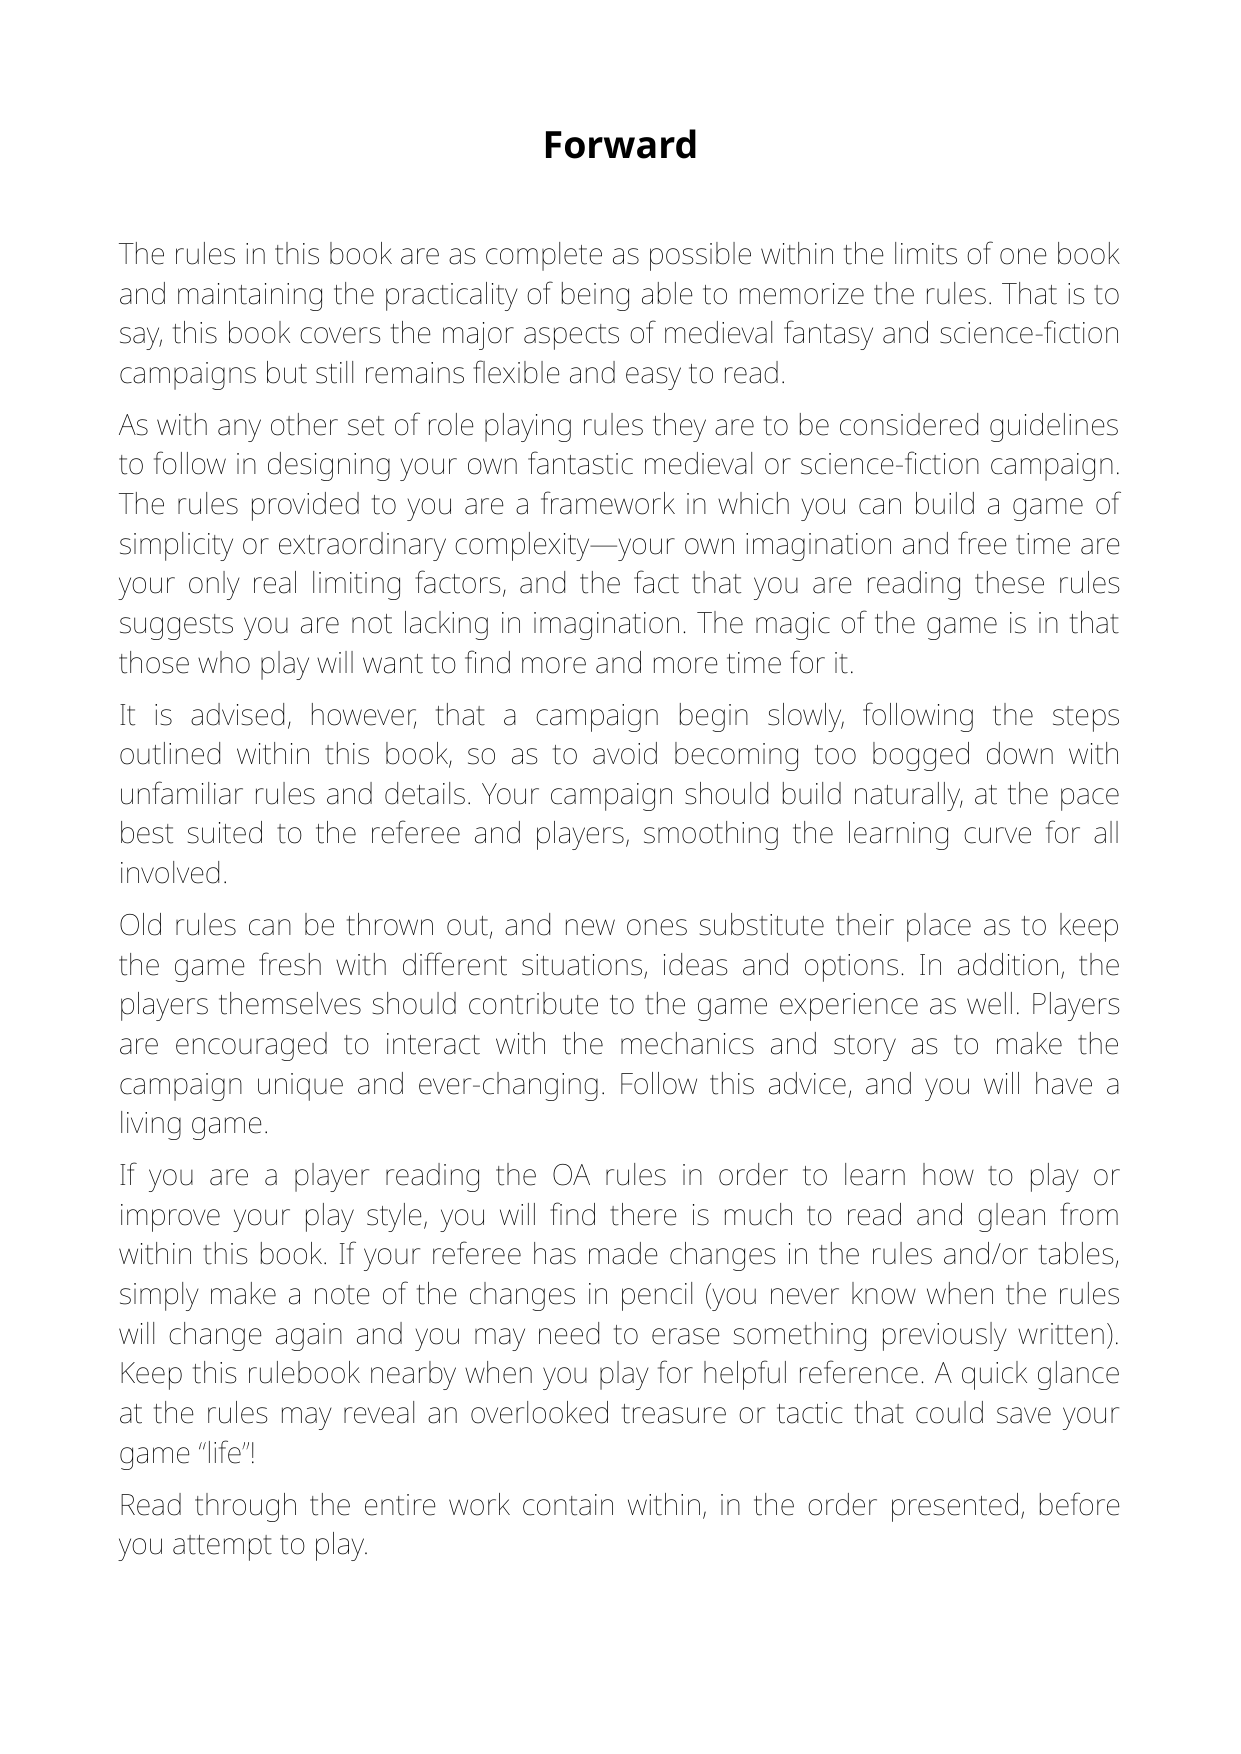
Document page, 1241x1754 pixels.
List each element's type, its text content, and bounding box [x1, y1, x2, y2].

text Old rules can be thrown out, and new ones substitute their place as to keep the game fresh with different situations, ideas and options. In addition, the players themselves should contribute to the game experience as well. Players are encouraged to interact with the mechanics and story as to make the campaign unique and ever-changing. Follow this advice, and you will have a living game. [118, 904, 1122, 1142]
text If you are a player reading the OA rules in order to learn how to play or improve your play style, you will find there is much to read and glean from within this book. If your referee has made changes in the rules and/or tables, simply make a note of the changes in pencil (you never know when the rules will change again and you may need to erase something previously written). Keep this rulebook nearby when you play for helpful reference. A quick glance at the rules may reveal an overlooked treasure or tactic that could save your game “life”! [118, 1154, 1122, 1472]
text The rules in this book are as complete as possible within the limits of one book and maintaining the practicality of being able to memorize the rules. That is to say, this book covers the major aspects of medieval fantasy and science-fiction campaigns but still remains flexible and easy to read. [118, 233, 1122, 392]
text It is advised, however, that a campaign begin slowly, following the steps outlined within this book, so as to avoid becoming too bogged down with unfamiliar rules and details. Your campaign should build naturally, at the pace best suited to the referee and players, smoothing the learning curve for all involved. [118, 694, 1122, 892]
text Read through the entire work contain within, in the order presented, before you attempt to play. [118, 1484, 1122, 1563]
text Forward [118, 118, 1122, 169]
text As with any other set of role playing rules they are to be considered guidelines to follow in designing your own fantastic medieval or science-fiction campaign. The rules provided to you are a framework in which you can build a game of simplicity or extraordinary complexity—your own imagination and free time are your only real limiting factors, and the fact that you are reading these rules suggests you are not lacking in imagination. The magic of the game is in that those who play will want to find more and more time for it. [118, 404, 1122, 682]
